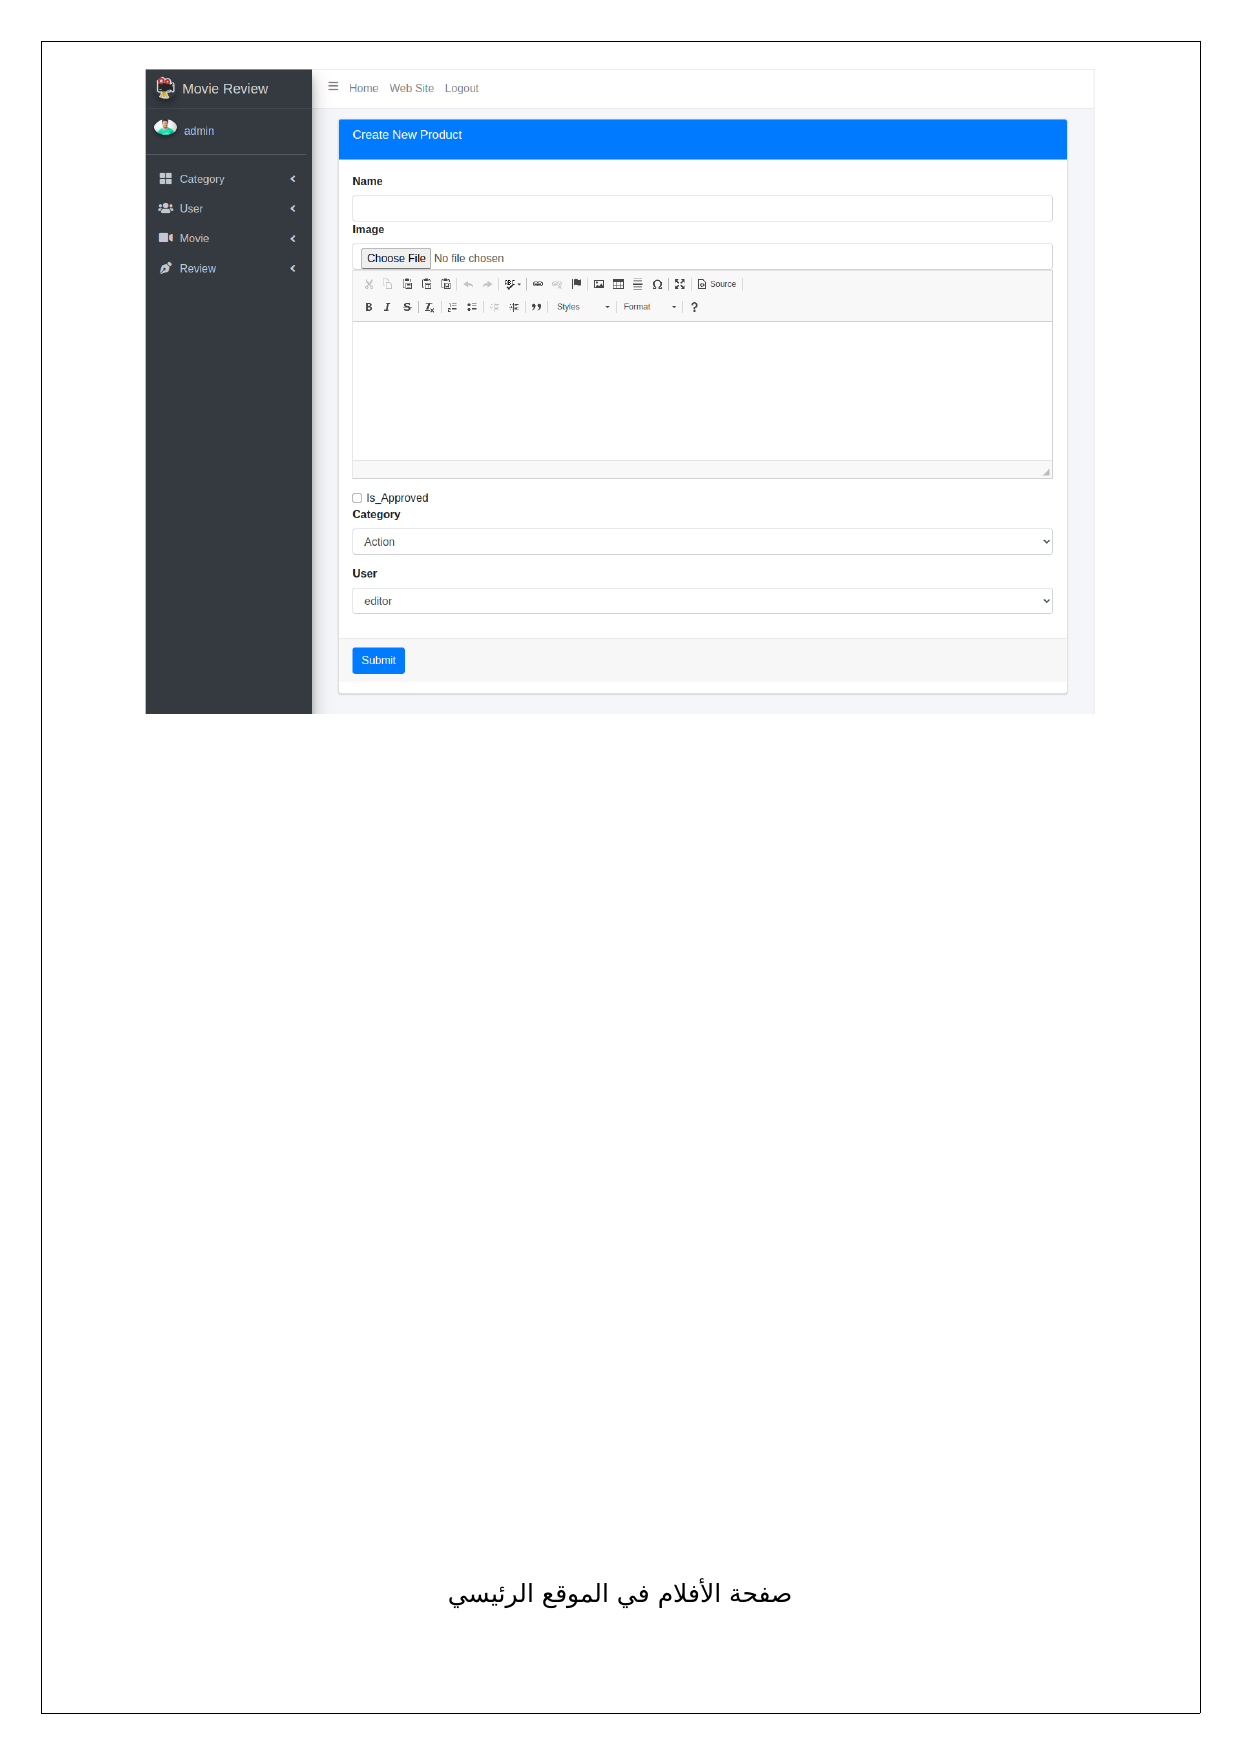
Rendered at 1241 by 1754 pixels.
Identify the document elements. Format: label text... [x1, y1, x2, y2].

text صفحة الأفلام في الموقع الرئيسي [68, 1579, 1173, 1608]
picture [145, 67, 1095, 714]
